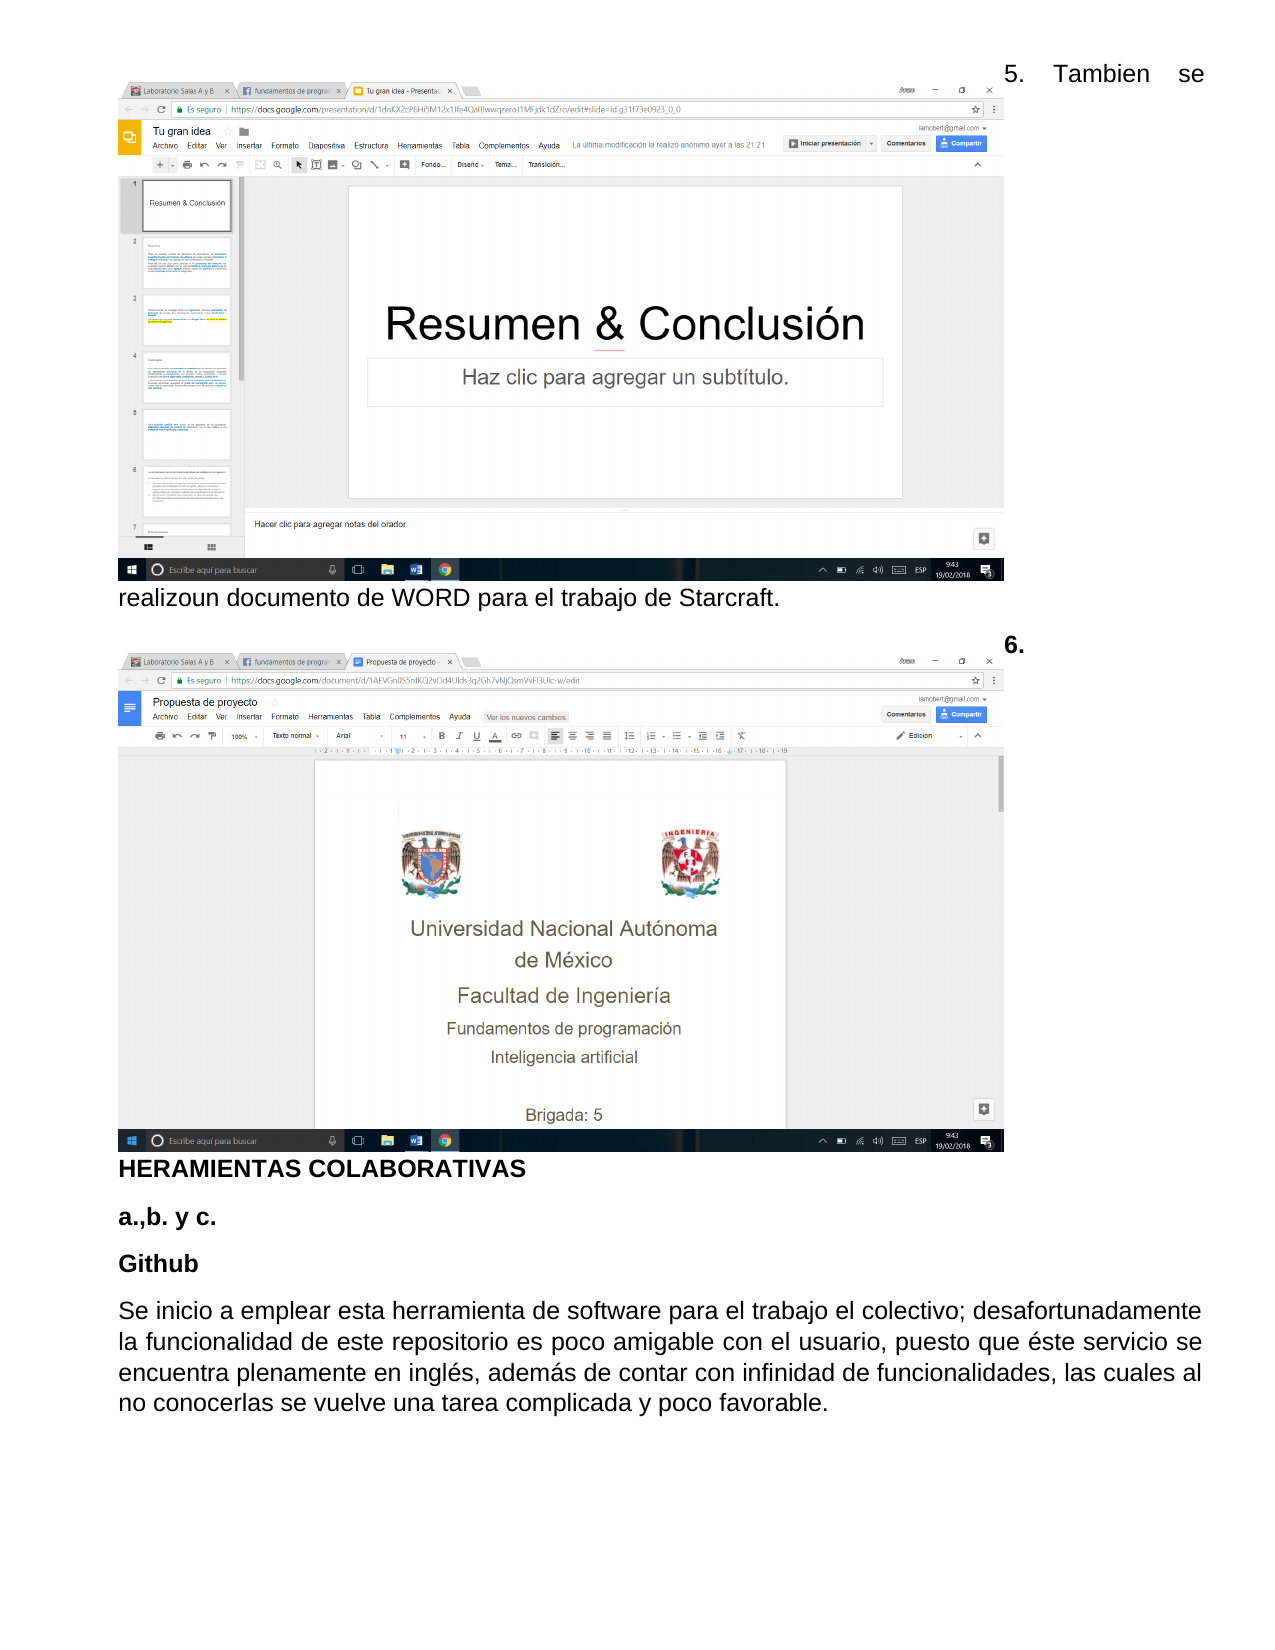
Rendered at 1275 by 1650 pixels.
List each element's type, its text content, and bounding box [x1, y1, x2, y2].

text 5. Tambien se realizoun documento de WORD para el trabajo de Starcraft. [118, 59, 1205, 612]
text 6. HERAMIENTAS COLABORATIVAS [118, 630, 1205, 1183]
text a.,b. y c. [118, 1201, 1205, 1230]
text Se inicio a emplear esta herramienta de software para el trabajo el colectivo; desafortunadamente la funcionalidad de este repositorio es poco amigable con el usuario, puesto que éste servicio se encuentra plenamente en inglés, además de contar con infinidad de funcionalidades, las cuales al no conocerlas se vuelve una tarea complicada y poco favorable. [118, 1296, 1205, 1417]
text Github [118, 1249, 1205, 1278]
